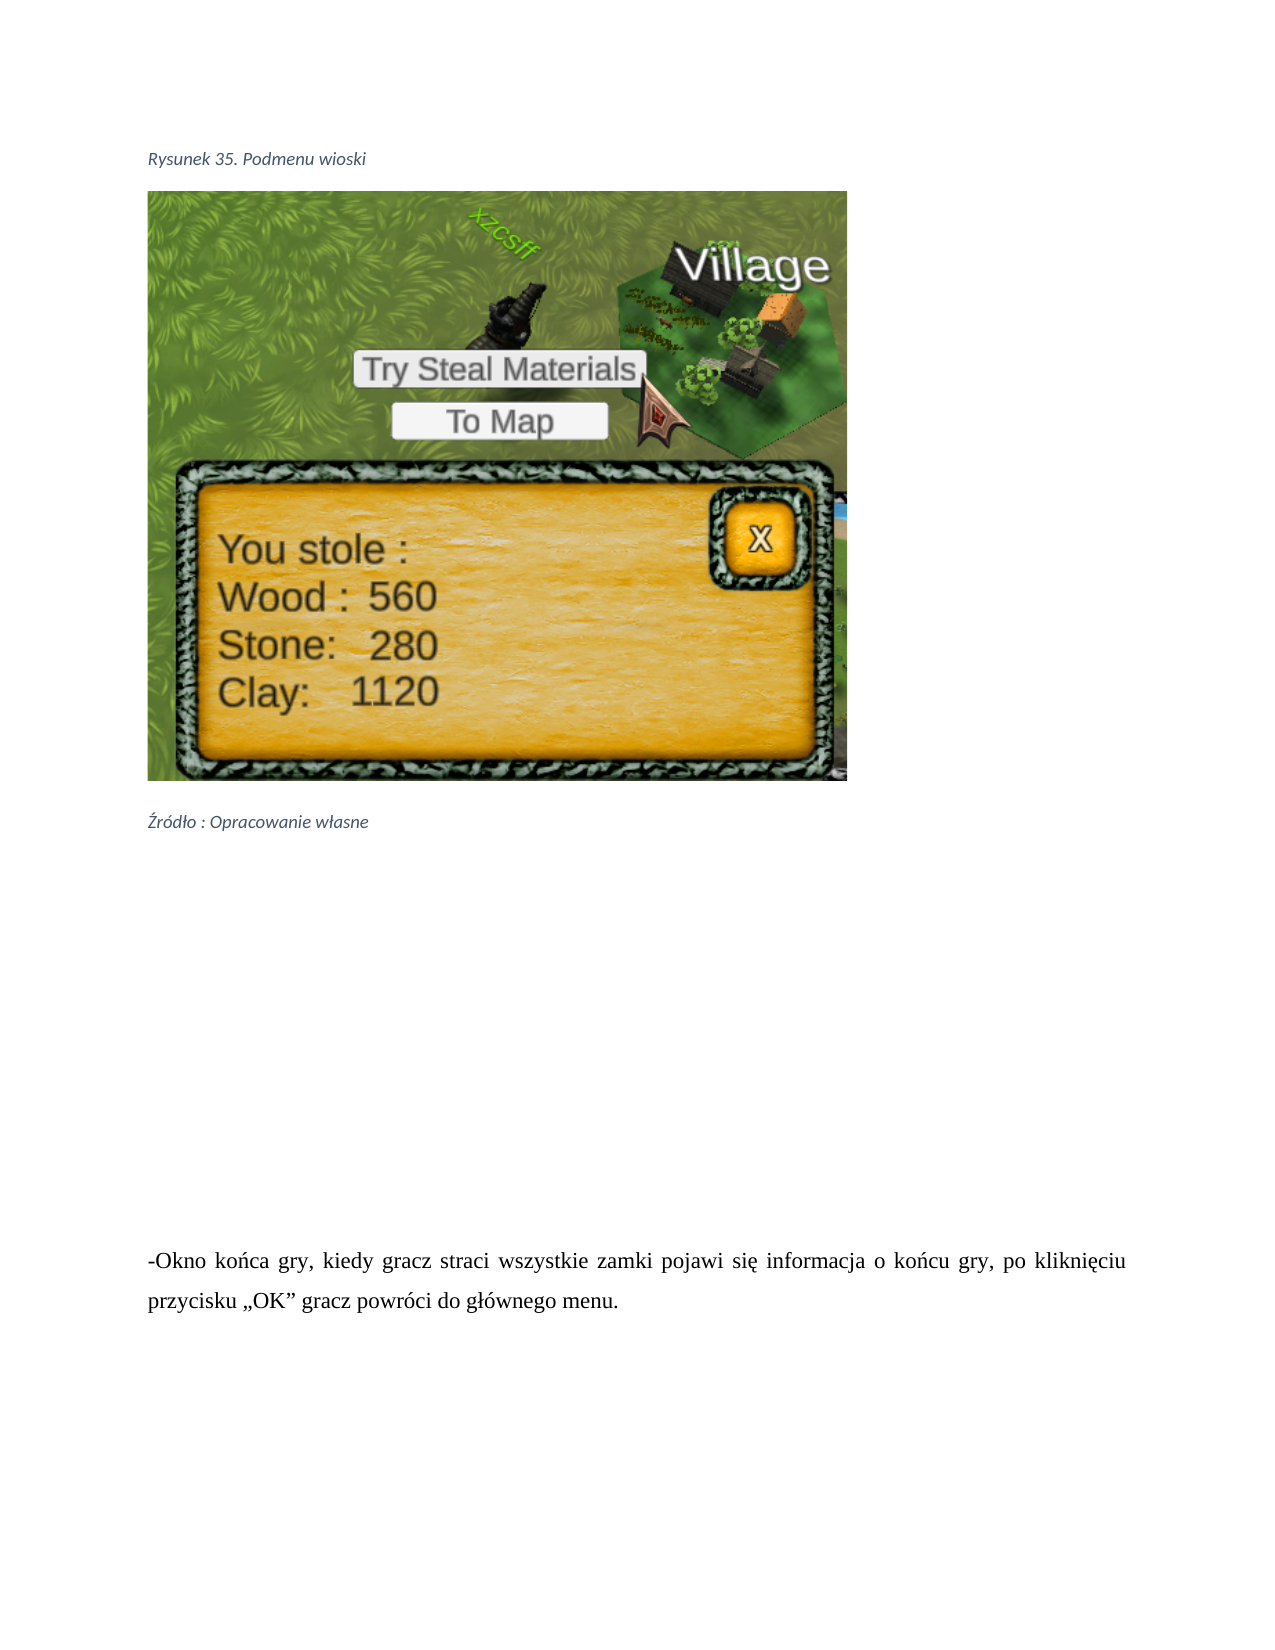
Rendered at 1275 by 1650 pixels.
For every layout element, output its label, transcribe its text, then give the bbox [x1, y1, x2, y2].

text Rysunek 35. Podmenu wioski [148, 148, 1127, 171]
text Źródło : Opracowanie własne [148, 811, 1127, 834]
text -Okno końca gry, kiedy gracz straci wszystkie zamki pojawi się informacja o końcu gry, po kliknięciu przycisku „OK” gracz powróci do głównego menu. [148, 1247, 1127, 1313]
